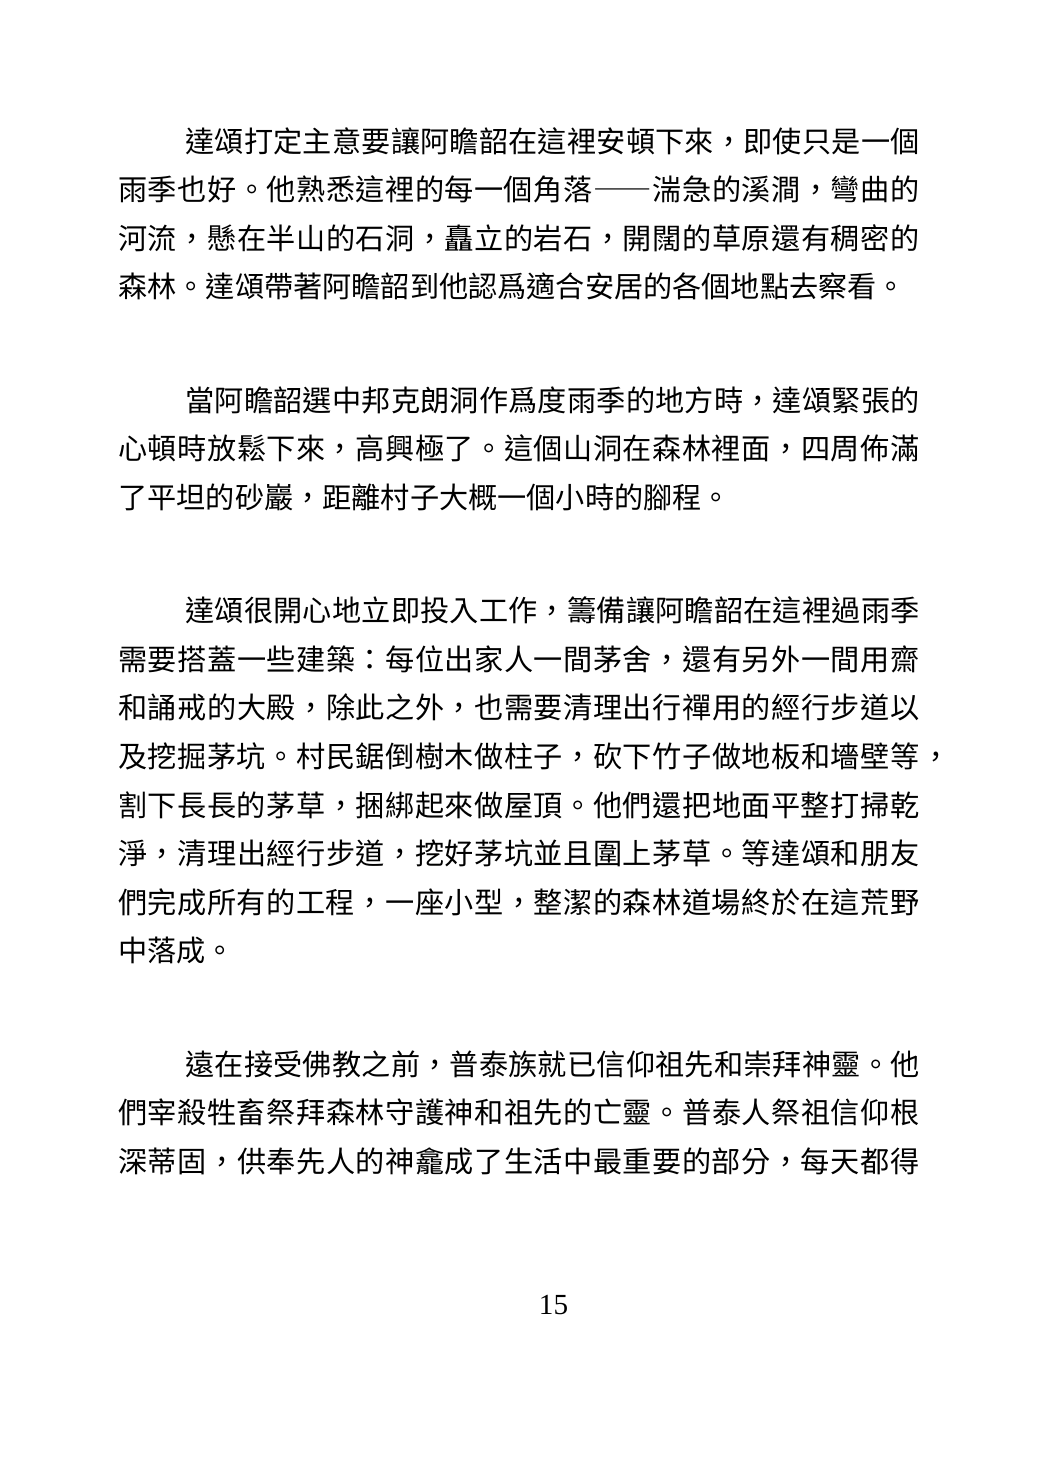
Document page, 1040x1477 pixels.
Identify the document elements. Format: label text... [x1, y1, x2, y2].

text 當阿瞻韶選中邦克朗洞作爲度雨季的地方時，達頌緊張的心頓時放鬆下來，高興極了。這個山洞在森林裡面，四周佈滿了平坦的砂巖，距離村子大概一個小時的腳程。 [118, 377, 921, 517]
text 達頌很開心地立即投入工作，籌備讓阿瞻韶在這裡過雨季，需要搭蓋一些建築：每位出家人一間茅舍，還有另外一間用齋和誦戒的大殿，除此之外，也需要清理出行禪用的經行步道以及挖掘茅坑。村民鋸倒樹木做柱子，砍下竹子做地板和墻壁等，割下長長的茅草，捆綁起來做屋頂。他們還把地面平整打掃乾淨，清理出經行步道，挖好茅坑並且圍上茅草。等達頌和朋友們完成所有的工程，一座小型，整潔的森林道場終於在這荒野中落成。 [118, 588, 921, 970]
text 達頌打定主意要讓阿瞻韶在這裡安頓下來，即使只是一個雨季也好。他熟悉這裡的每一個角落——湍急的溪澗，彎曲的河流，懸在半山的石洞，矗立的岩石，開闊的草原還有稠密的森林。達頌帶著阿瞻韶到他認爲適合安居的各個地點去察看。 [118, 118, 921, 306]
text 遠在接受佛教之前，普泰族就已信仰祖先和崇拜神靈。他們宰殺牲畜祭拜森林守護神和祖先的亡靈。普泰人祭祖信仰根深蒂固，供奉先人的神龕成了生活中最重要的部分，每天都得祭祀告慰死去已久的歷代祖先。他們相信祭拜祖先會保佑子孫、房子，甚至村莊倖免於災禍，同時赦免子孫因忽略了這項神聖任務所犯的罪過。如果事事順利的話，這表示神靈滿意這家人的表現；若是不順，則意味著怠慢祭拜，惹怒了神靈。因此做任何事之前都要先選吉日，並且準備供品以討好當地的神靈。這些神靈包括天神地神水神和稻神，由於生活跟水以及稻米有密切的關係，普泰族流傳著一則老話：「吃飯時不要忘記稻神，也不要疏忽提供漁獲的水神。」 [118, 1041, 921, 1181]
